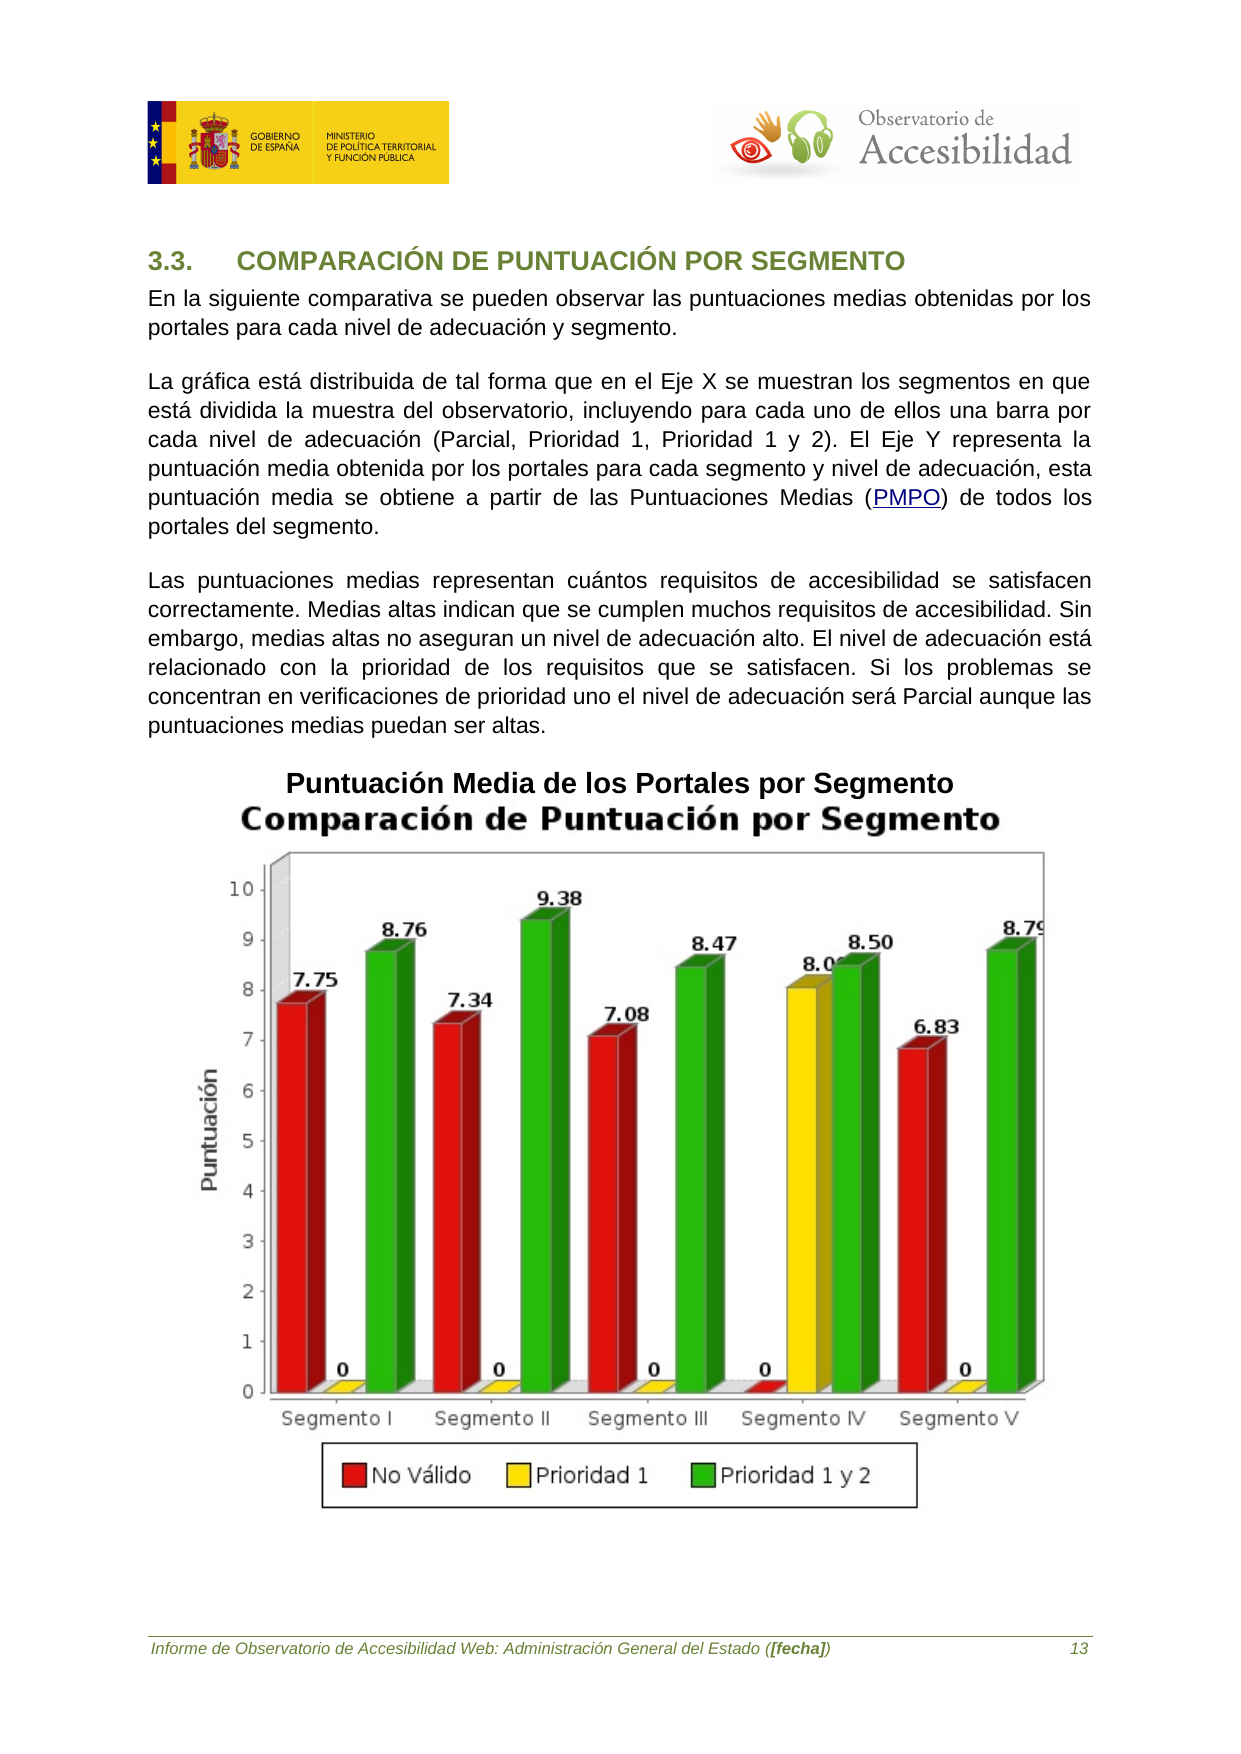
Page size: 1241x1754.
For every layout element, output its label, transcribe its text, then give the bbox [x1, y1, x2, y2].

text La gráfica está distribuida de tal forma que en el Eje X se muestran los segmentos en que está dividida la muestra del observatorio, incluyendo para cada uno de ellos una barra por cada nivel de adecuación (Parcial, Prioridad 1, Prioridad 1 y 2). El Eje Y representa la puntuación media obtenida por los portales para cada segmento y nivel de adecuación, esta puntuación media se obtiene a partir de las Puntuaciones Medias (PMPO) de todos los portales del segmento. [148, 368, 1092, 539]
picture [147, 101, 450, 184]
picture [710, 101, 1086, 184]
subtitle Comparación de puntuación por segmento [148, 245, 1092, 276]
text En la siguiente comparativa se pueden observar las puntuaciones medias obtenidas por los portales para cada nivel de adecuación y segmento. [148, 285, 1092, 341]
text Puntuación Media de los Portales por Segmento [148, 766, 1092, 799]
text Las puntuaciones medias representan cuántos requisitos de accesibilidad se satisfacen correctamente. Medias altas indican que se cumplen muchos requisitos de accesibilidad. Sin embargo, medias altas no aseguran un nivel de adecuación alto. El nivel de adecuación está relacionado con la prioridad de los requisitos que se satisfacen. Si los problemas se concentran en verificaciones de prioridad uno el nivel de adecuación será Parcial aunque las puntuaciones medias puedan ser altas. [148, 567, 1092, 738]
picture [178, 799, 1062, 1510]
